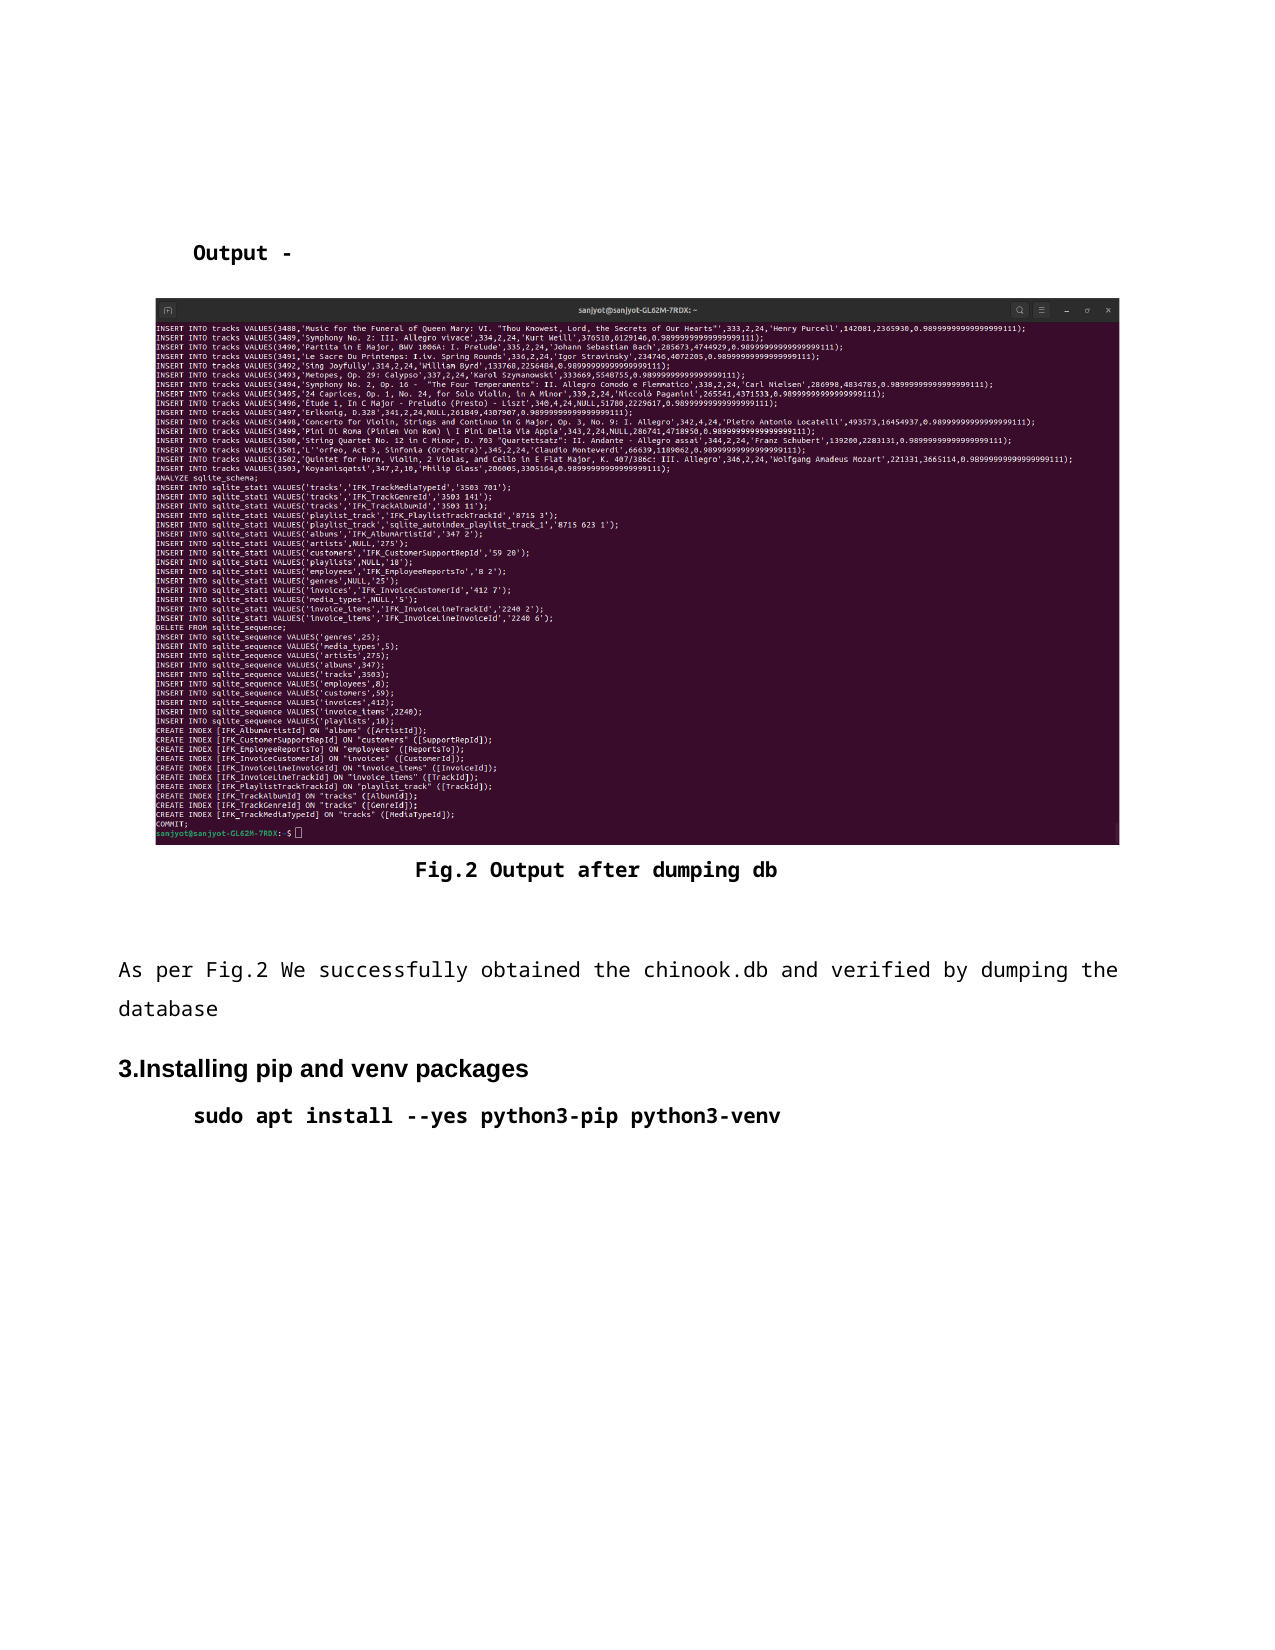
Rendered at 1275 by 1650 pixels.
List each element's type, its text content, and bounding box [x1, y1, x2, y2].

text 3.Installing pip and venv packages [118, 1054, 1157, 1083]
picture [155, 298, 1120, 845]
text Output - [193, 238, 1157, 267]
text As per Fig.2 We successfully obtained the chinook.db and verified by dumping the database [118, 955, 1157, 1022]
text sudo apt install --yes python3-pip python3-venv [193, 1102, 1157, 1130]
text Fig.2 Output after dumping db [193, 298, 1157, 923]
